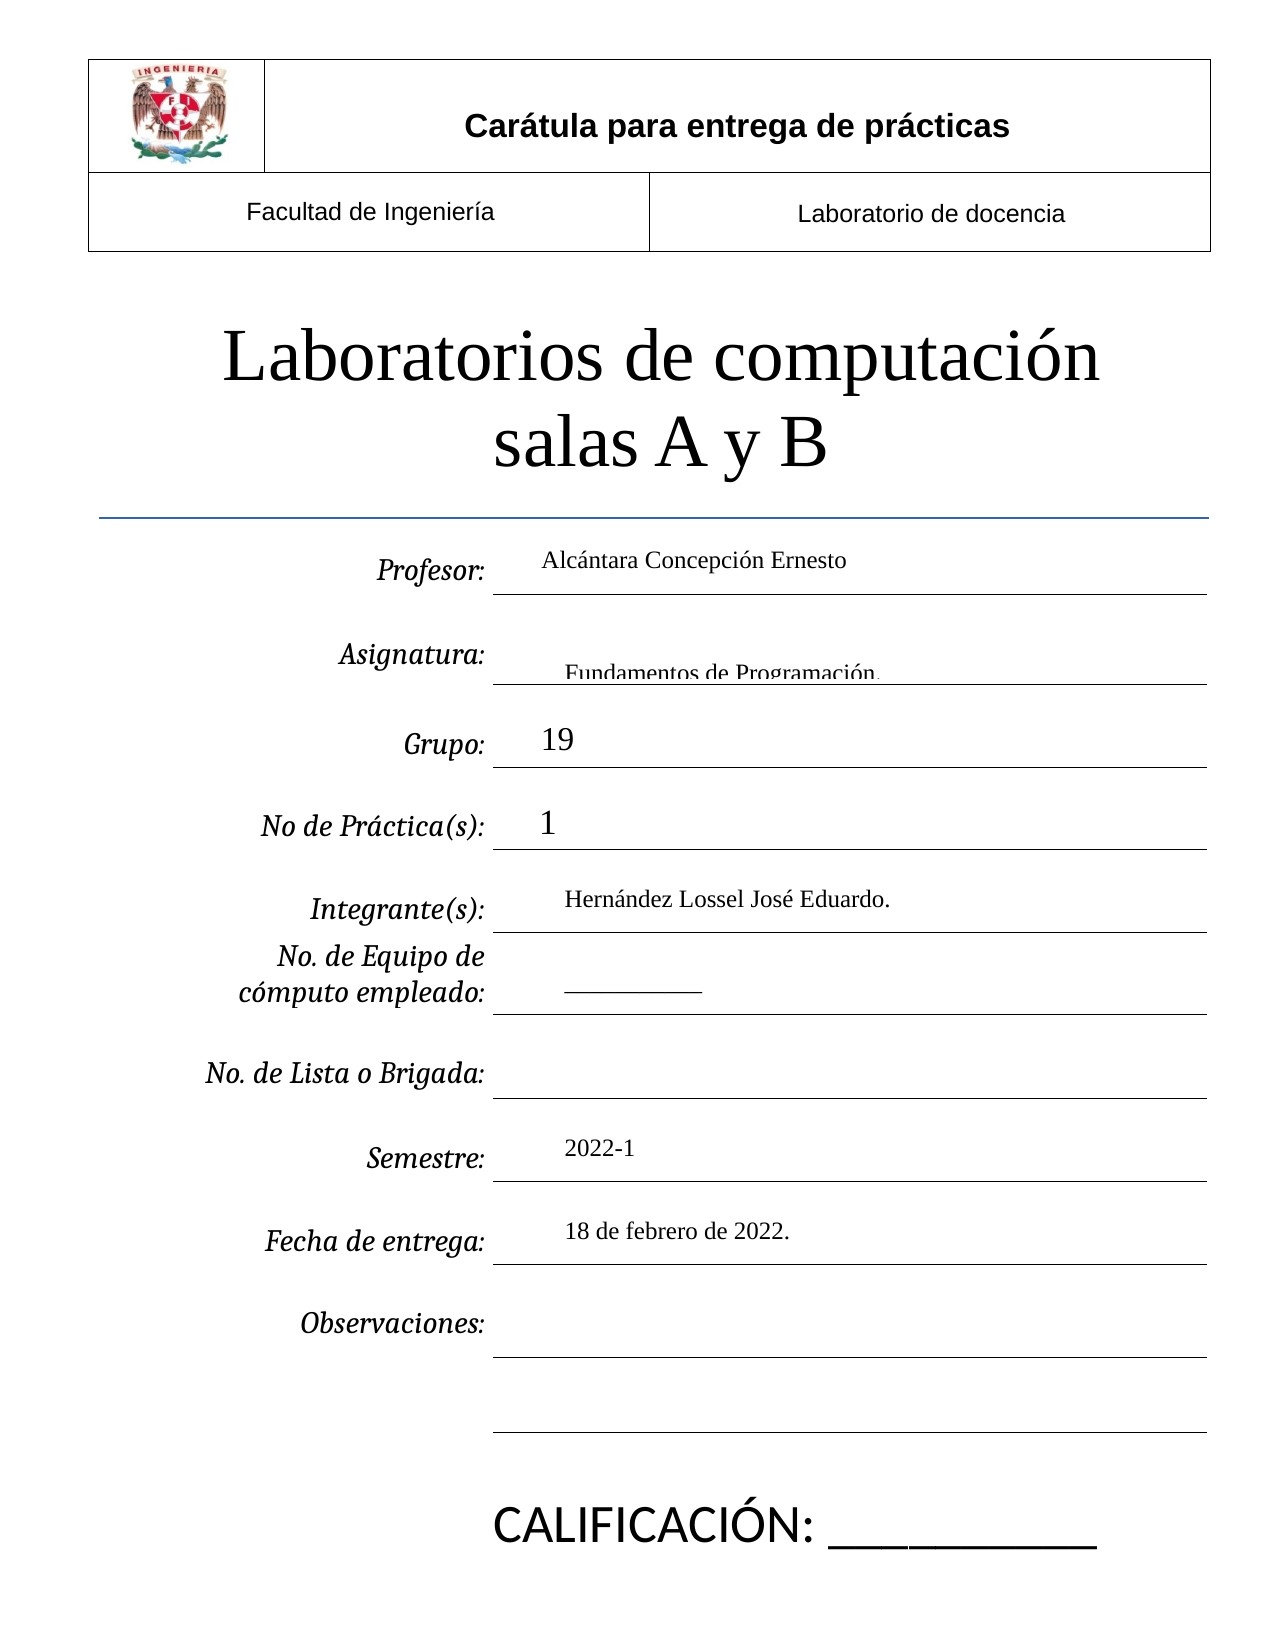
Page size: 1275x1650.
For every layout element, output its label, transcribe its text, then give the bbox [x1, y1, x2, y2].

table_cell 19 [493, 685, 1207, 766]
table_cell [118, 1357, 493, 1432]
text CALIFICACIÓN: __________ [118, 1489, 1205, 1556]
table_cell Grupo: [118, 684, 493, 766]
table_cell Semestre: [118, 1098, 493, 1181]
table_cell No de Práctica(s): [118, 766, 493, 849]
table_cell ___________ [493, 933, 1207, 1013]
table_cell No. de Equipo de cómputo empleado: [118, 932, 493, 1013]
table_cell 18 de febrero de 2022. [493, 1182, 1207, 1263]
table_cell Asignatura: [118, 594, 493, 684]
table_cell 1 [493, 768, 1207, 849]
table_cell [493, 1265, 1207, 1357]
table_cell No. de Lista o Brigada: [118, 1014, 493, 1098]
text salas A y B [118, 396, 1205, 482]
table_cell [493, 1358, 1207, 1432]
table_cell Fecha de entrega: [118, 1181, 493, 1263]
table_header [89, 60, 264, 172]
table_cell Facultad de Ingeniería [89, 173, 649, 251]
table_header Alcántara Concepción Ernesto [493, 519, 1207, 594]
table_cell Fundamentos de Programación. [493, 595, 1207, 684]
table_cell Laboratorio de docencia [650, 173, 1210, 251]
table_header Carátula para entrega de prácticas [265, 60, 1210, 172]
table_header [493, 511, 1207, 517]
table_cell [493, 1015, 1207, 1098]
text Laboratorios de computación [118, 310, 1205, 396]
table_header [118, 511, 493, 517]
table_cell Integrante(s): [118, 849, 493, 932]
table_cell 2022-1 [493, 1099, 1207, 1181]
table_cell Observaciones: [118, 1264, 493, 1357]
table_cell Hernández Lossel José Eduardo. [493, 850, 1207, 932]
table_header Profesor: [118, 519, 493, 594]
